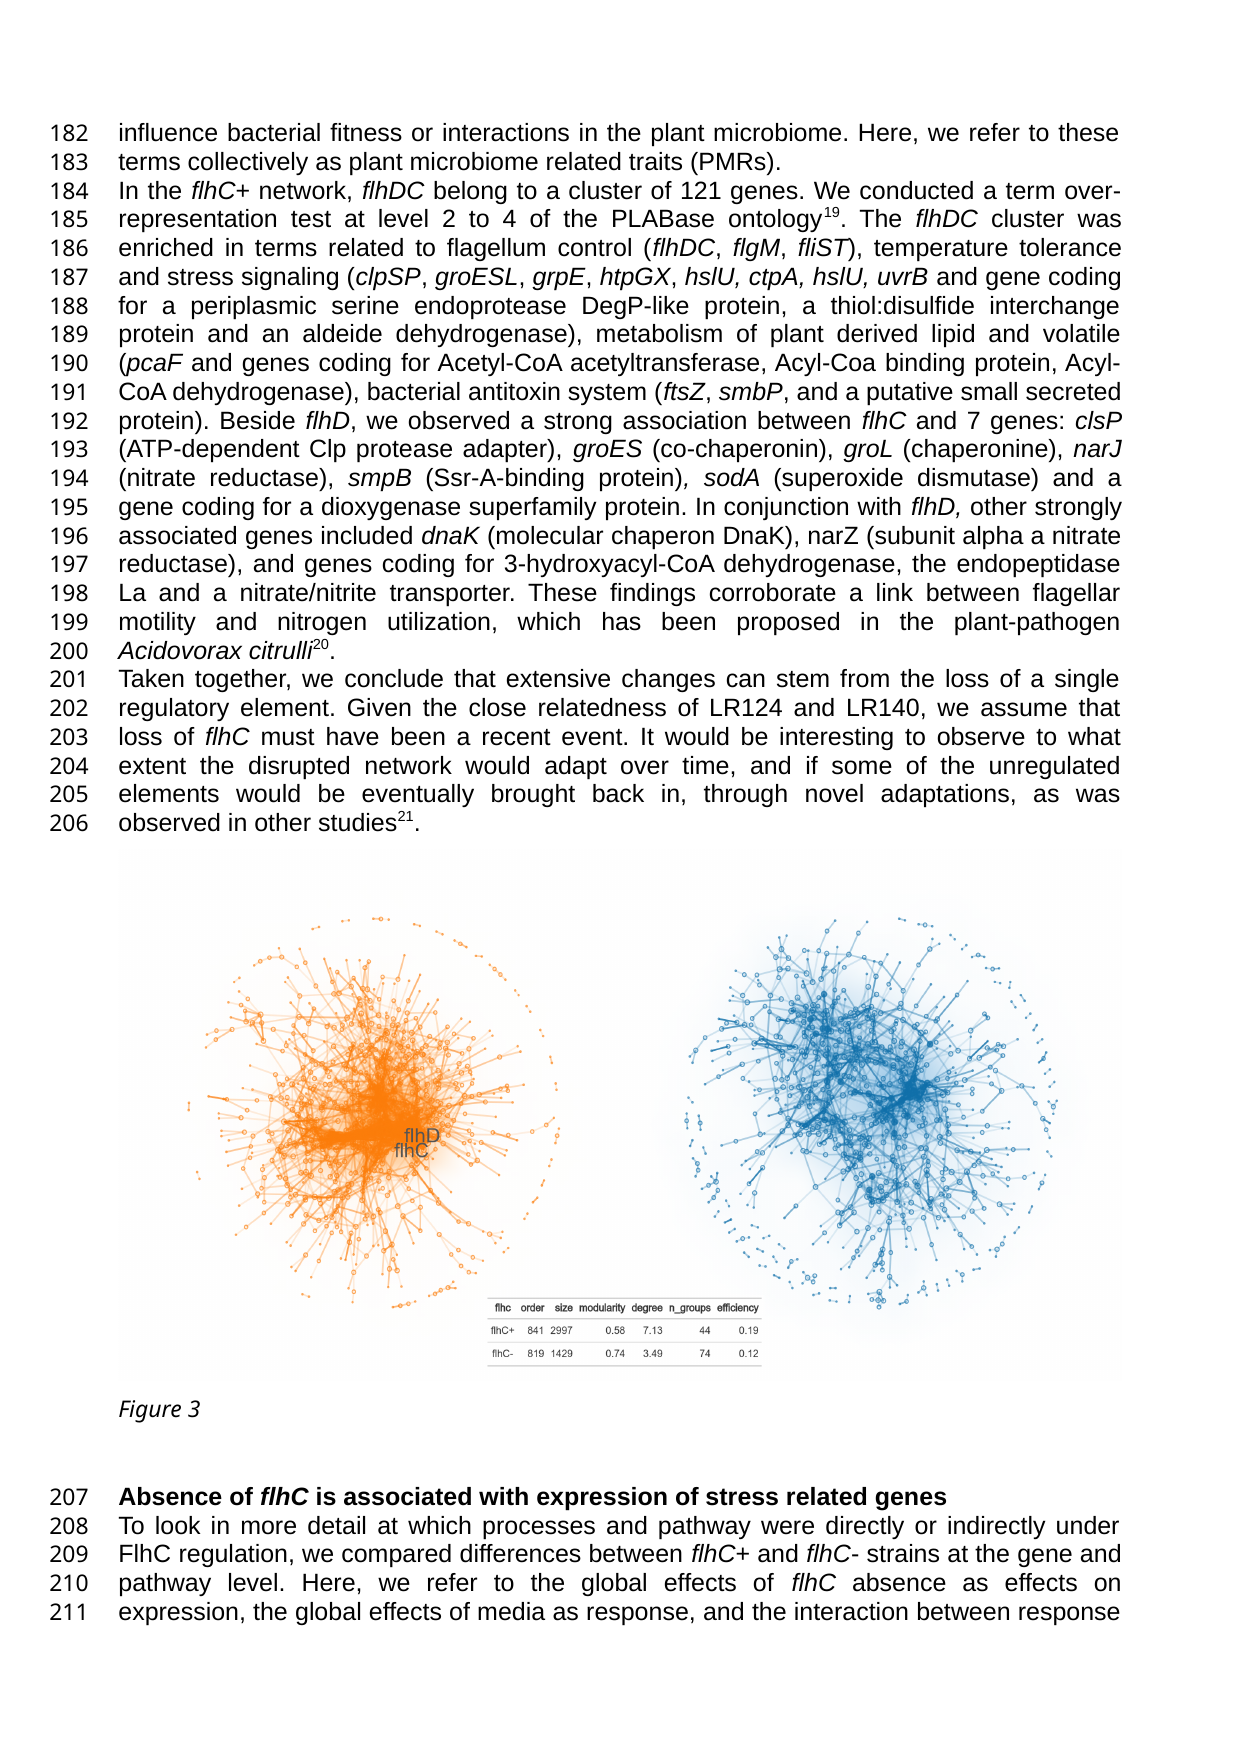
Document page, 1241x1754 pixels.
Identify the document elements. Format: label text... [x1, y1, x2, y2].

text Absence of flhC is associated with expression of stress related genes [118, 1482, 1122, 1511]
picture [118, 849, 1123, 1381]
text In the flhC+ network, flhDC belong to a cluster of 121 genes. We conducted a term over-representation test at level 2 to 4 of the PLABase ontology19. The flhDC cluster was enriched in terms related to flagellum control (flhDC, flgM, fliST), temperature tolerance and stress signaling (clpSP, groESL, grpE, htpGX, hslU, ctpA, hslU, uvrB and gene coding for a periplasmic serine endoprotease DegP-like protein, a thiol:disulfide interchange protein and an aldeide dehydrogenase), metabolism of plant derived lipid and volatile (pcaF and genes coding for Acetyl-CoA acetyltransferase, Acyl-Coa binding protein, Acyl-CoA dehydrogenase), bacterial antitoxin system (ftsZ, smbP, and a putative small secreted protein). Beside flhD, we observed a strong association between flhC and 7 genes: clsP (ATP-dependent Clp protease adapter), groES (co-chaperonin), groL (chaperonine), narJ (nitrate reductase), smpB (Ssr-A-binding protein), sodA (superoxide dismutase) and a gene coding for a dioxygenase superfamily protein. In conjunction with flhD, other strongly associated genes included dnaK (molecular chaperon DnaK), narZ (subunit alpha a nitrate reductase), and genes coding for 3-hydroxyacyl-CoA dehydrogenase, the endopeptidase La and a nitrate/nitrite transporter. These findings corroborate a link between flagellar motility and nitrogen utilization, which has been proposed in the plant-pathogen Acidovorax citrulli20. [118, 176, 1122, 664]
text Taken together, we conclude that extensive changes can stem from the loss of a single regulatory element. Given the close relatedness of LR124 and LR140, we assume that loss of flhC must have been a recent event. It would be interesting to observe to what extent the disrupted network would adapt over time, and if some of the unregulated elements would be eventually brought back in, through novel adaptations, as was observed in other studies21. [118, 664, 1122, 837]
text To look in more detail at which processes and pathway were directly or indirectly under FlhC regulation, we compared differences between flhC+ and flhC- strains at the gene and pathway level. Here, we refer to the global effects of flhC absence as effects on expression, the global effects of media as response, and the interaction between response [118, 1511, 1122, 1626]
text influence bacterial fitness or interactions in the plant microbiome. Here, we refer to these terms collectively as plant microbiome related traits (PMRs). [118, 118, 1122, 176]
text Figure 3 [118, 1381, 1122, 1424]
